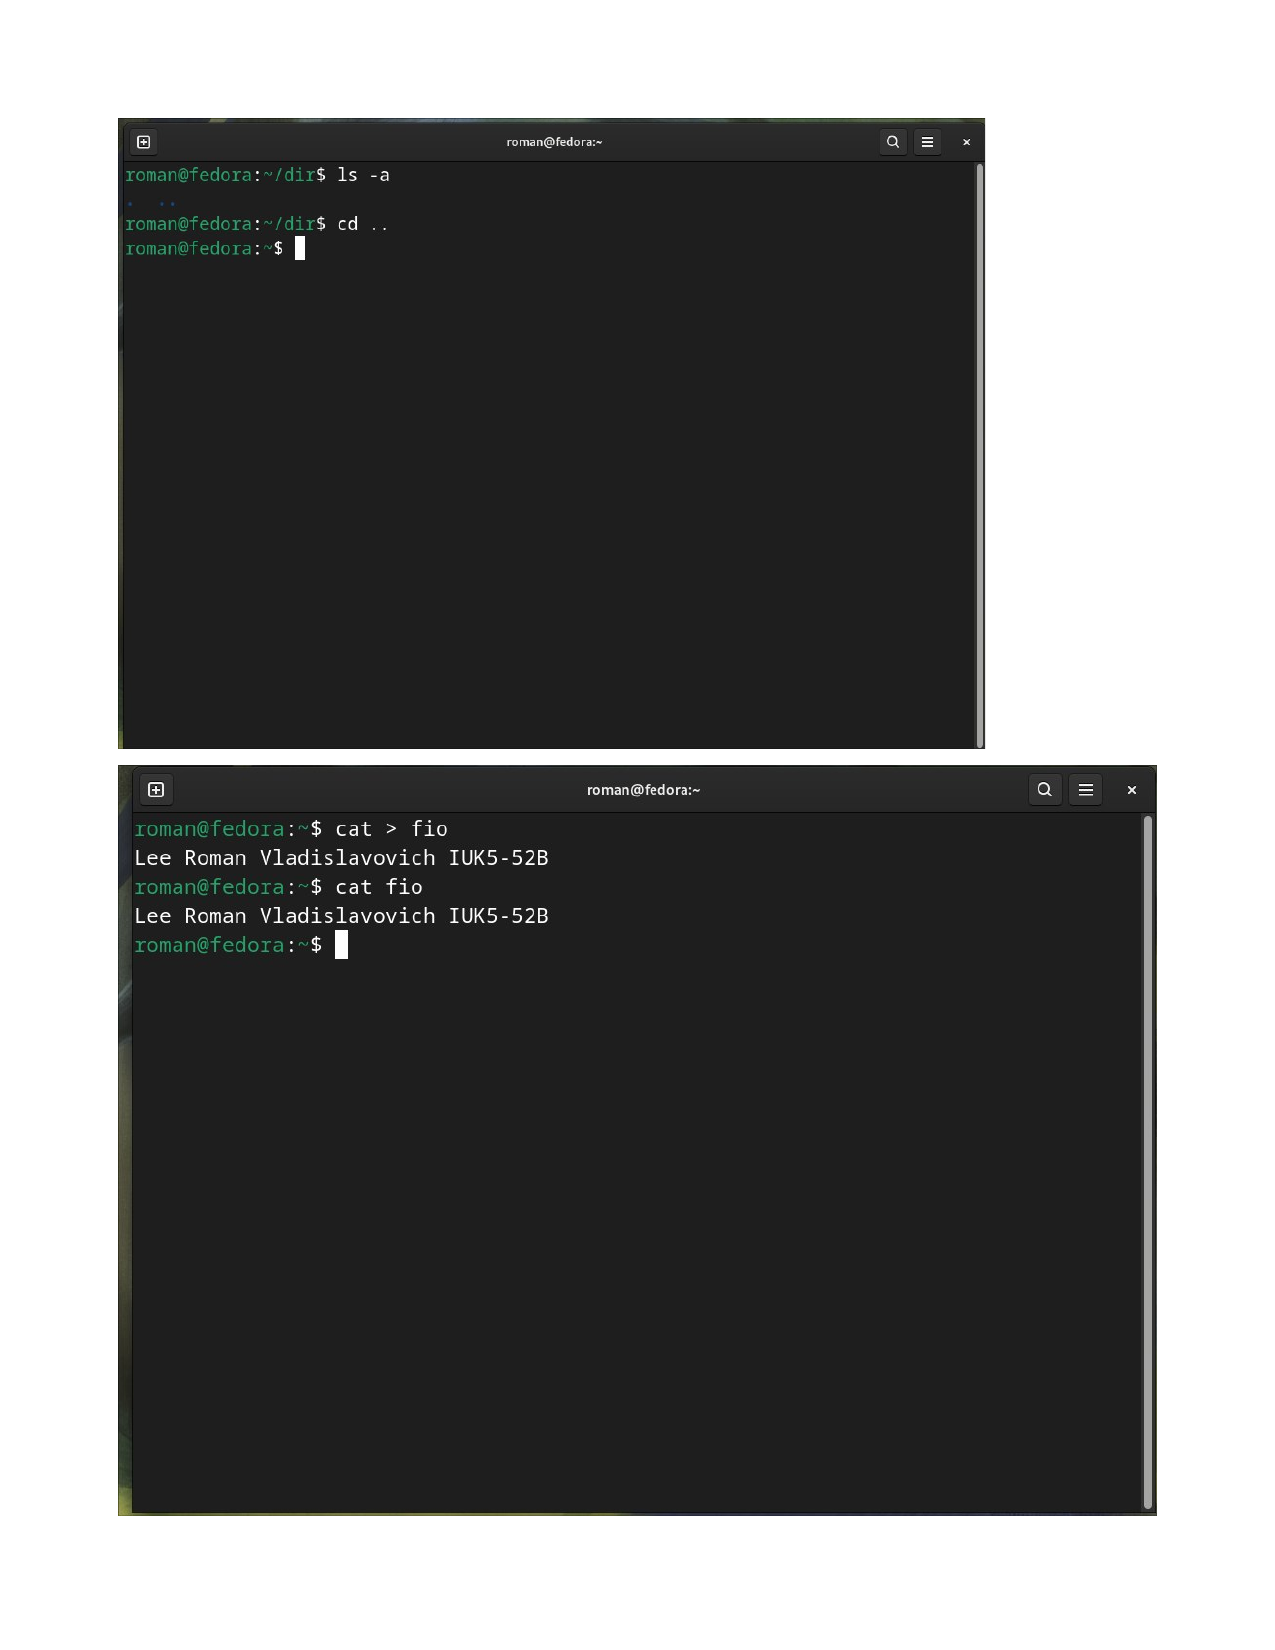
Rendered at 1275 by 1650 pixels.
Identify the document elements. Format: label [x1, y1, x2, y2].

picture [118, 765, 1157, 1516]
picture [118, 118, 986, 749]
